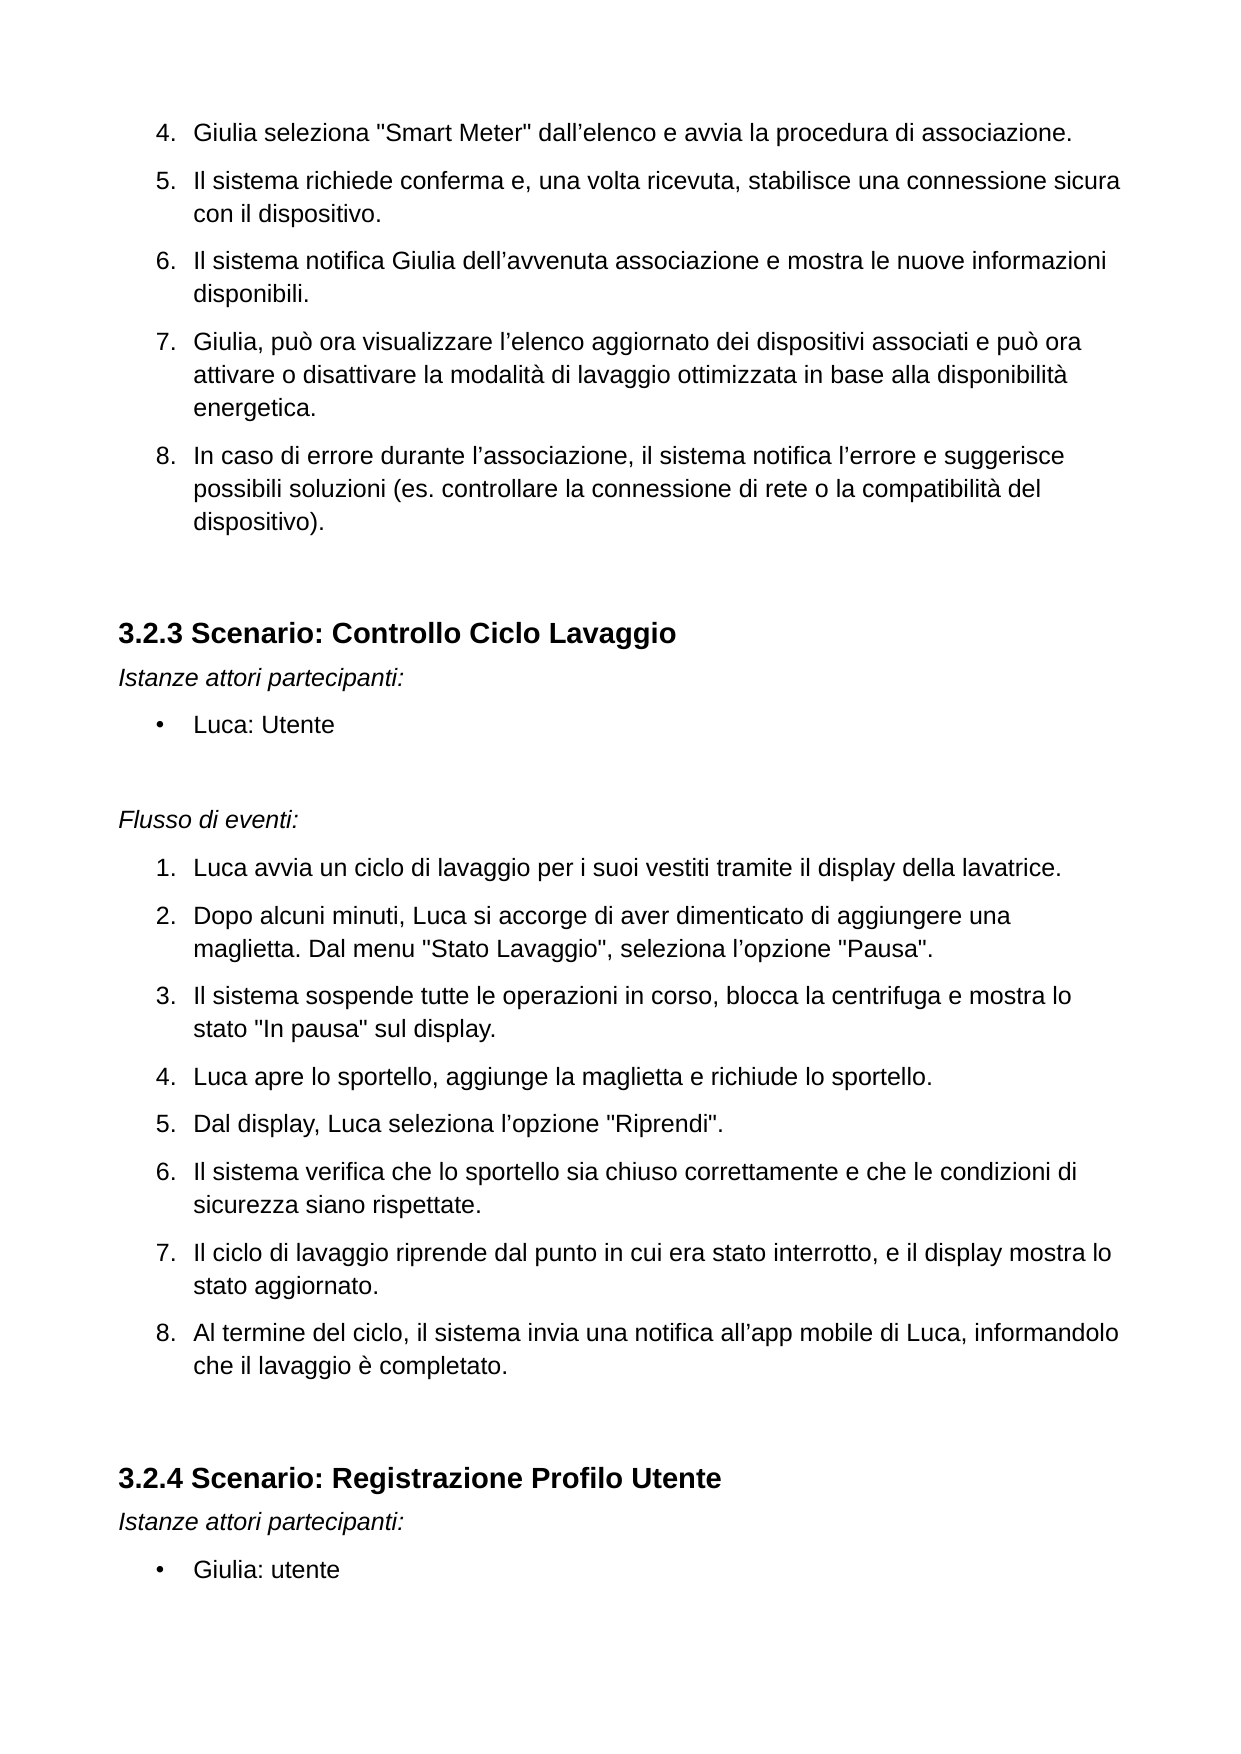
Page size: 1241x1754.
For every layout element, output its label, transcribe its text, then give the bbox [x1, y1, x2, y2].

list Luca avvia un ciclo di lavaggio per i suoi vestiti tramite il display della lavatrice. [156, 853, 1122, 882]
subtitle 3.2.4 Scenario: Registrazione Profilo Utente [118, 1461, 1122, 1495]
list Il sistema sospende tutte le operazioni in corso, blocca la centrifuga e mostra lo stato "In pausa" sul display. [156, 981, 1122, 1043]
list Il sistema richiede conferma e, una volta ricevuta, stabilisce una connessione sicura con il dispositivo. [156, 166, 1122, 227]
list Il sistema verifica che lo sportello sia chiuso correttamente e che le condizioni di sicurezza siano rispettate. [156, 1157, 1122, 1219]
list Luca: Utente [156, 710, 1122, 739]
list Al termine del ciclo, il sistema invia una notifica all’app mobile di Luca, informandolo che il lavaggio è completato. [156, 1318, 1122, 1380]
list Luca apre lo sportello, aggiunge la maglietta e richiude lo sportello. [156, 1062, 1122, 1091]
text Istanze attori partecipanti: [118, 662, 1122, 691]
text Istanze attori partecipanti: [118, 1507, 1122, 1536]
list Giulia: utente [156, 1555, 1122, 1584]
list In caso di errore durante l’associazione, il sistema notifica l’errore e suggerisce possibili soluzioni (es. controllare la connessione di rete o la compatibilità del dispositivo). [156, 441, 1122, 535]
list Il ciclo di lavaggio riprende dal punto in cui era stato interrotto, e il display mostra lo stato aggiornato. [156, 1238, 1122, 1299]
subtitle 3.2.3 Scenario: Controllo Ciclo Lavaggio [118, 616, 1122, 650]
list Dal display, Luca seleziona l’opzione "Riprendi". [156, 1109, 1122, 1138]
list Il sistema notifica Giulia dell’avvenuta associazione e mostra le nuove informazioni disponibili. [156, 246, 1122, 308]
list Giulia seleziona "Smart Meter" dall’elenco e avvia la procedura di associazione. [156, 118, 1122, 147]
text Flusso di eventi: [118, 805, 1122, 834]
list Dopo alcuni minuti, Luca si accorge di aver dimenticato di aggiungere una maglietta. Dal menu "Stato Lavaggio", seleziona l’opzione "Pausa". [156, 901, 1122, 962]
list Giulia, può ora visualizzare l’elenco aggiornato dei dispositivi associati e può ora attivare o disattivare la modalità di lavaggio ottimizzata in base alla disponibilità energetica. [156, 327, 1122, 422]
